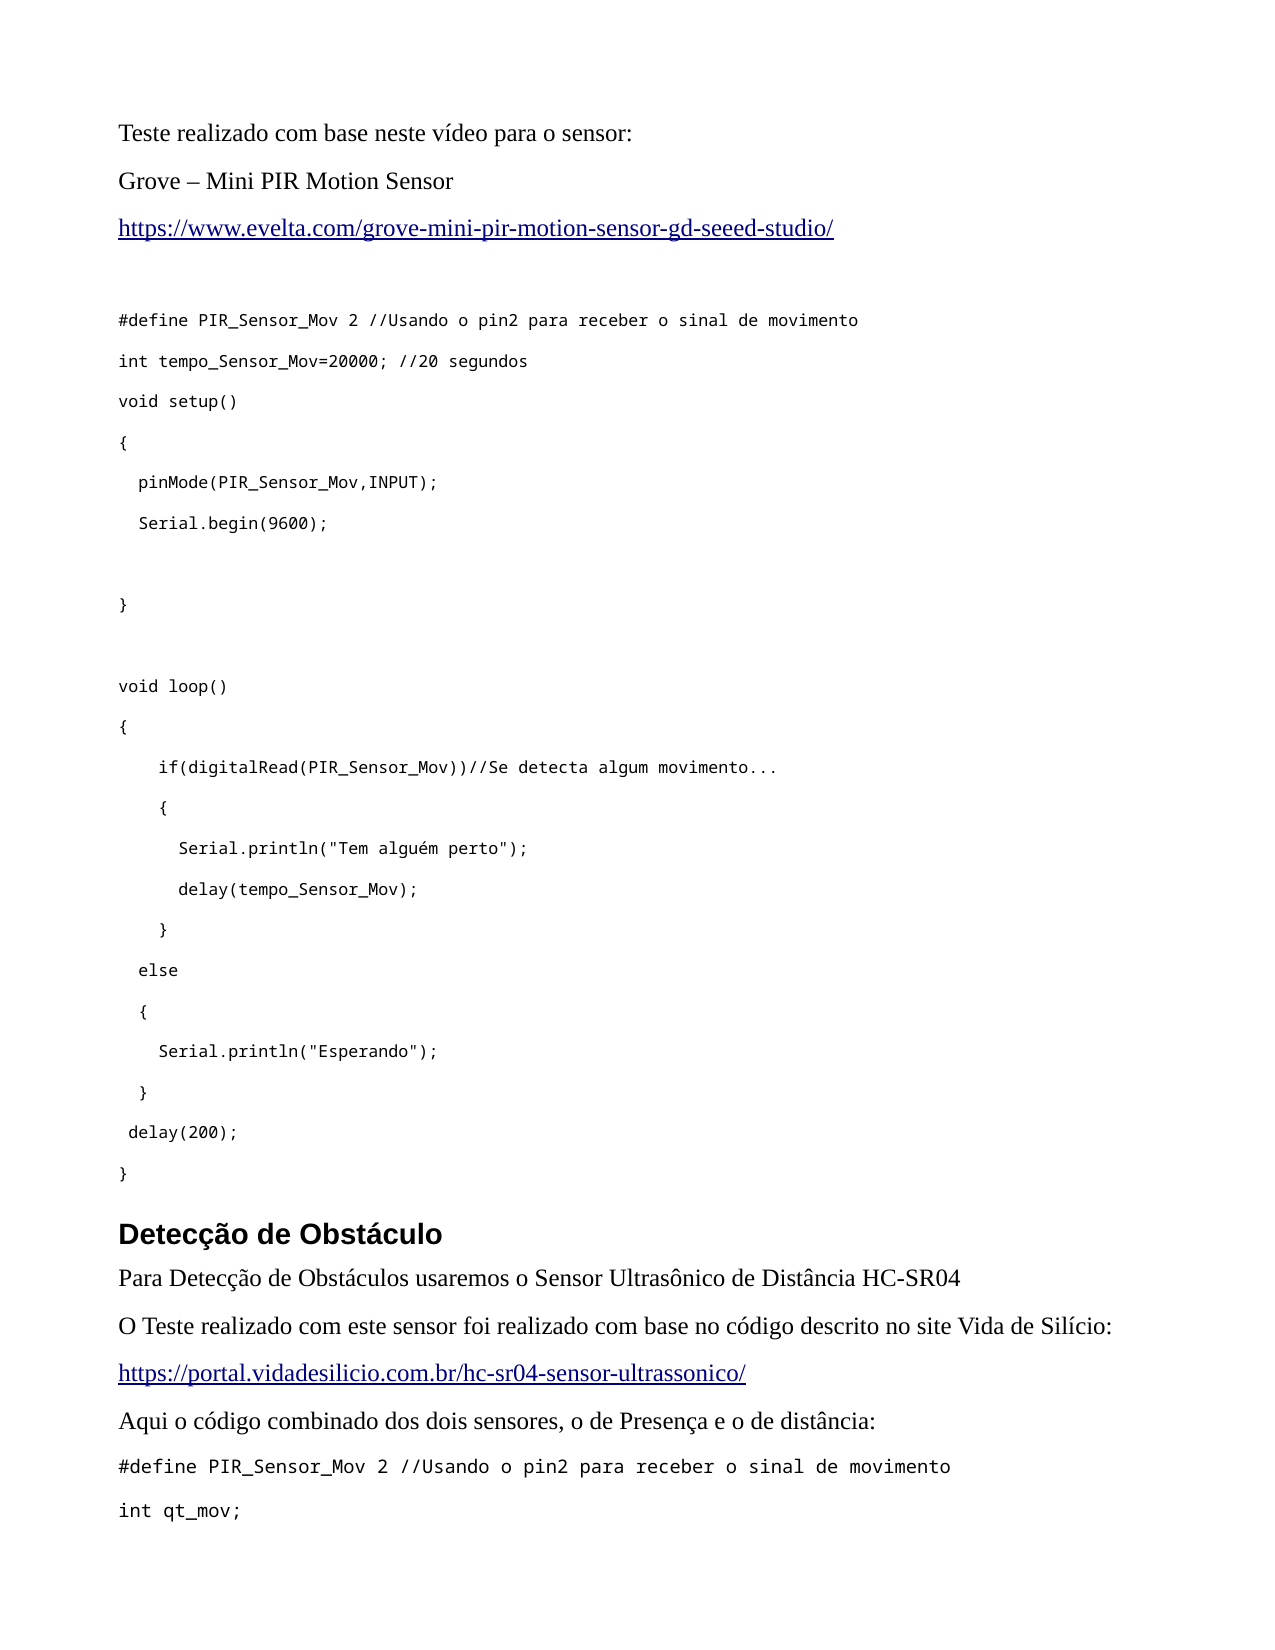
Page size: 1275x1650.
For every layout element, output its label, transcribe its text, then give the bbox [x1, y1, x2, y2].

text { [118, 999, 1157, 1022]
text if(digitalRead(PIR_Sensor_Mov))//Se detecta algum movimento... [118, 755, 1157, 778]
text Para Detecção de Obstáculos usaremos o Sensor Ultrasônico de Distância HC-SR04 [118, 1263, 1157, 1292]
text #define PIR_Sensor_Mov 2 //Usando o pin2 para receber o sinal de movimento [118, 308, 1157, 331]
text pinMode(PIR_Sensor_Mov,INPUT); [118, 471, 1157, 494]
text } [118, 593, 1157, 616]
text delay(tempo_Sensor_Mov); [118, 877, 1157, 900]
text { [118, 796, 1157, 819]
text else [118, 958, 1157, 981]
text int qt_mov; [118, 1497, 1157, 1523]
text } [118, 1080, 1157, 1103]
text { [118, 715, 1157, 737]
text Teste realizado com base neste vídeo para o sensor: [118, 118, 1157, 147]
text delay(200); [118, 1121, 1157, 1144]
text int tempo_Sensor_Mov=20000; //20 segundos [118, 349, 1157, 372]
text } [118, 918, 1157, 941]
text Grove – Mini PIR Motion Sensor [118, 166, 1157, 194]
text } [118, 1162, 1157, 1184]
subtitle Detecção de Obstáculo [118, 1217, 1157, 1251]
text Serial.println("Esperando"); [118, 1040, 1157, 1062]
text void setup() [118, 390, 1157, 412]
text #define PIR_Sensor_Mov 2 //Usando o pin2 para receber o sinal de movimento [118, 1453, 1157, 1479]
text O Teste realizado com este sensor foi realizado com base no código descrito no site Vida de Silício: [118, 1311, 1157, 1339]
text https://portal.vidadesilicio.com.br/hc-sr04-sensor-ultrassonico/ [118, 1358, 1157, 1387]
text https://www.evelta.com/grove-mini-pir-motion-sensor-gd-seeed-studio/ [118, 213, 1157, 242]
text Serial.begin(9600); [118, 512, 1157, 534]
text Serial.println("Tem alguém perto"); [118, 837, 1157, 859]
text { [118, 430, 1157, 453]
text Aqui o código combinado dos dois sensores, o de Presença e o de distância: [118, 1406, 1157, 1435]
text void loop() [118, 674, 1157, 697]
